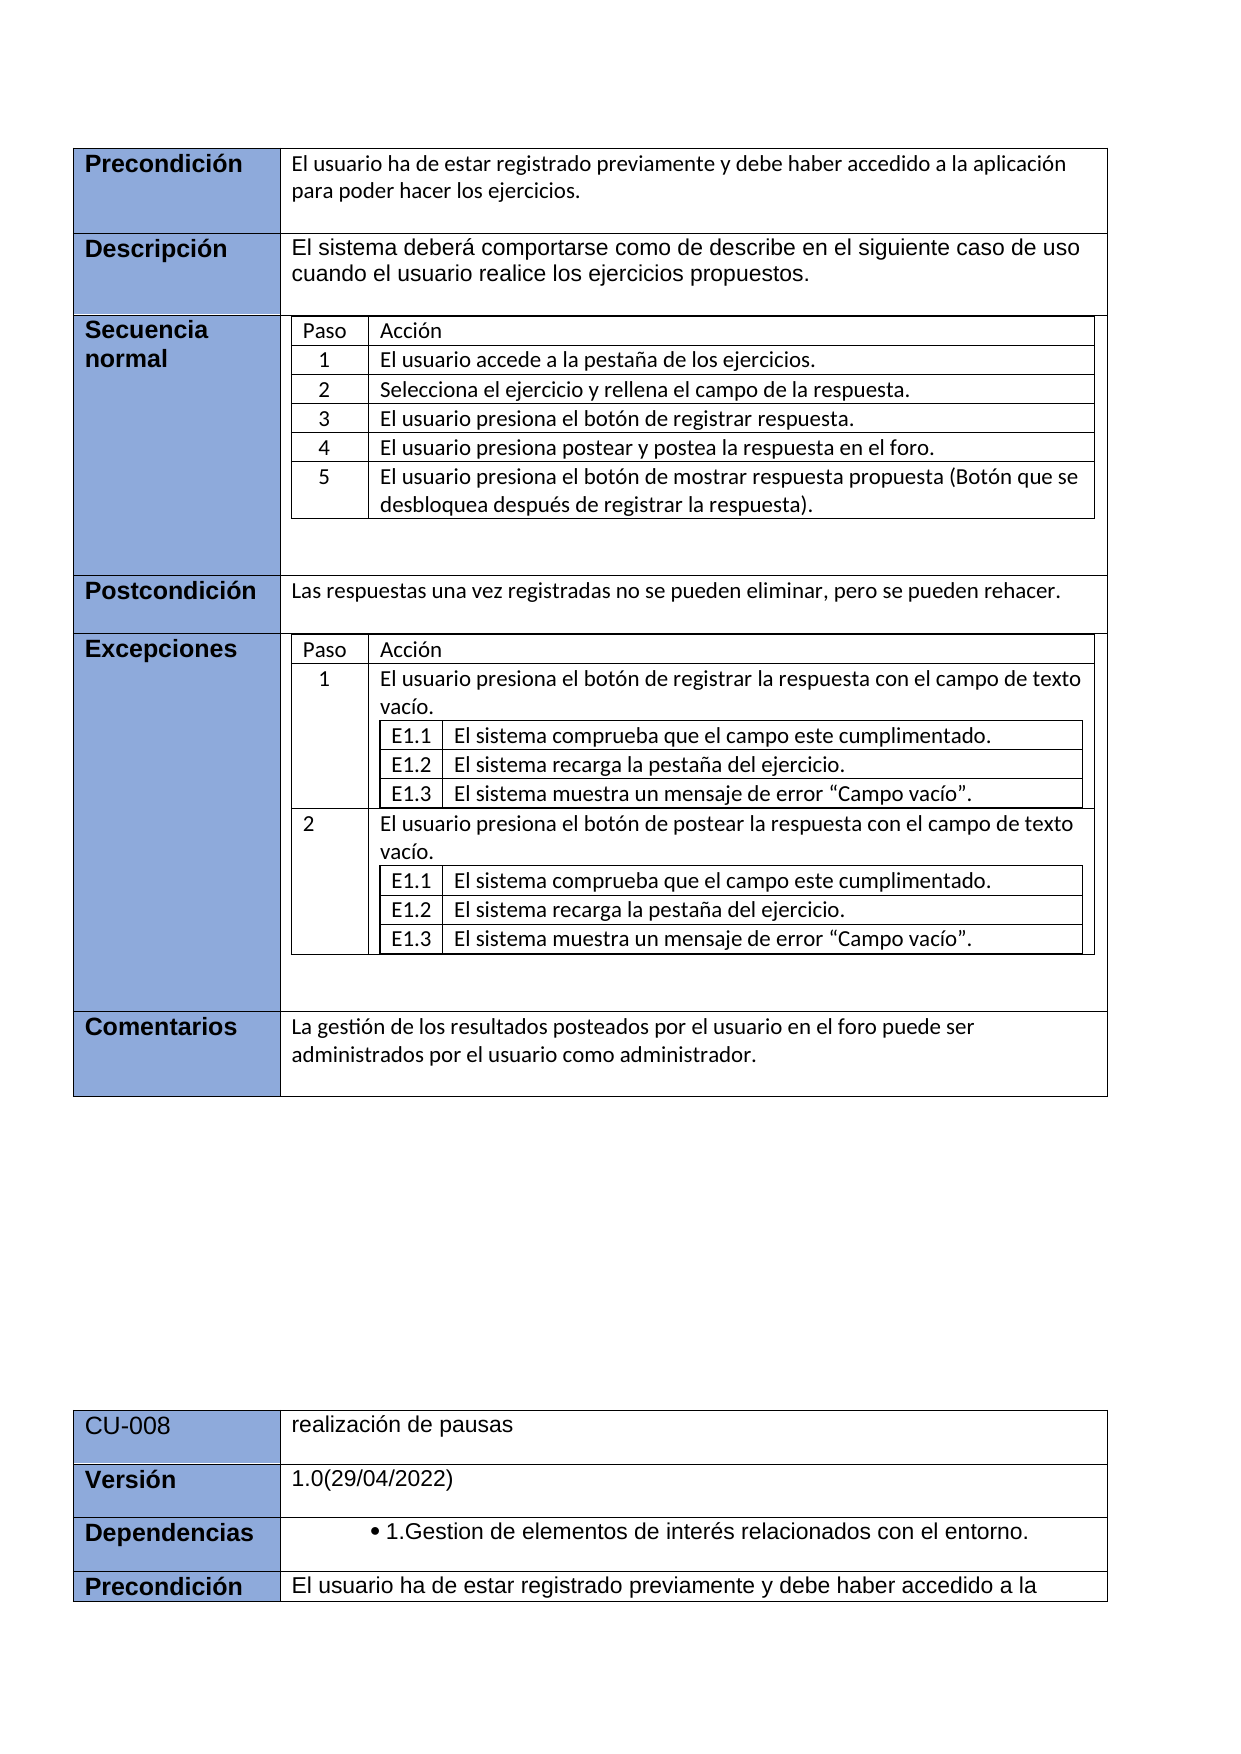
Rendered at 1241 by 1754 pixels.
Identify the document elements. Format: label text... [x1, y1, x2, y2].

table_cell Dependencias [74, 1518, 280, 1571]
table_cell El sistema recarga la pestaña del ejercicio. [443, 896, 1082, 923]
table_cell Versión [74, 1465, 280, 1517]
table_header CU-008 [74, 1411, 280, 1463]
table_cell El sistema deberá comportarse como de describe en el siguiente caso de uso cuando el usuario realice los ejercicios propuestos. [281, 234, 1107, 314]
table_cell El usuario accede a la pestaña de los ejercicios. [369, 346, 1094, 374]
table_cell 2 [292, 375, 368, 403]
table_header E1.1 [381, 866, 442, 894]
table_cell El usuario presiona postear y postea la respuesta en el foro. [369, 433, 1094, 461]
table_header Acción [369, 317, 1094, 344]
table_cell 1 [292, 664, 368, 808]
table_cell Postcondición [74, 576, 280, 633]
table_cell Excepciones [74, 634, 280, 1011]
table_cell Secuencia normal [74, 316, 280, 575]
table_header realización de pausas [281, 1411, 1107, 1463]
table_header El sistema comprueba que el campo este cumplimentado. [443, 721, 1082, 749]
table_header Acción [369, 635, 1094, 663]
table_cell [281, 634, 1107, 1011]
table_cell 1.0(29/04/2022) [281, 1465, 1107, 1517]
table_header Paso [292, 635, 368, 663]
table_cell El usuario presiona el botón de registrar la respuesta con el campo de texto vacío. [369, 664, 1094, 808]
table_cell E1.3 [381, 779, 442, 807]
table_cell 2 [292, 809, 368, 954]
table_cell 1.Gestion de elementos de interés relacionados con el entorno. [281, 1518, 1107, 1571]
table_header E1.1 [381, 721, 442, 749]
table_cell 1 [292, 346, 368, 374]
table_cell El usuario ha de estar registrado previamente y debe haber accedido a la [281, 1572, 1107, 1601]
table_header El sistema comprueba que el campo este cumplimentado. [443, 866, 1082, 894]
table_header Paso [292, 317, 368, 344]
table_cell El sistema muestra un mensaje de error “Campo vacío”. [443, 925, 1082, 953]
table_cell El usuario presiona el botón de postear la respuesta con el campo de texto vacío. [369, 809, 1094, 954]
table_cell 5 [292, 462, 368, 518]
table_cell El usuario presiona el botón de mostrar respuesta propuesta (Botón que se desbloquea después de registrar la respuesta). [369, 462, 1094, 518]
table_cell Precondición [74, 149, 280, 233]
table_cell El usuario ha de estar registrado previamente y debe haber accedido a la aplicación para poder hacer los ejercicios. [281, 149, 1107, 233]
table_cell [281, 316, 1107, 575]
table_cell Las respuestas una vez registradas no se pueden eliminar, pero se pueden rehacer. [281, 576, 1107, 633]
table_cell Descripción [74, 234, 280, 314]
table_cell Comentarios [74, 1012, 280, 1096]
table_cell Selecciona el ejercicio y rellena el campo de la respuesta. [369, 375, 1094, 403]
table_cell E1.2 [381, 750, 442, 778]
table_cell La gestión de los resultados posteados por el usuario en el foro puede ser administrados por el usuario como administrador. [281, 1012, 1107, 1096]
table_cell E1.2 [381, 896, 442, 923]
table_cell Precondición [74, 1572, 280, 1601]
table_cell El sistema recarga la pestaña del ejercicio. [443, 750, 1082, 778]
table_cell El usuario presiona el botón de registrar respuesta. [369, 404, 1094, 432]
table_cell El sistema muestra un mensaje de error “Campo vacío”. [443, 779, 1082, 807]
table_cell 3 [292, 404, 368, 432]
table_cell E1.3 [381, 925, 442, 953]
table_cell 4 [292, 433, 368, 461]
